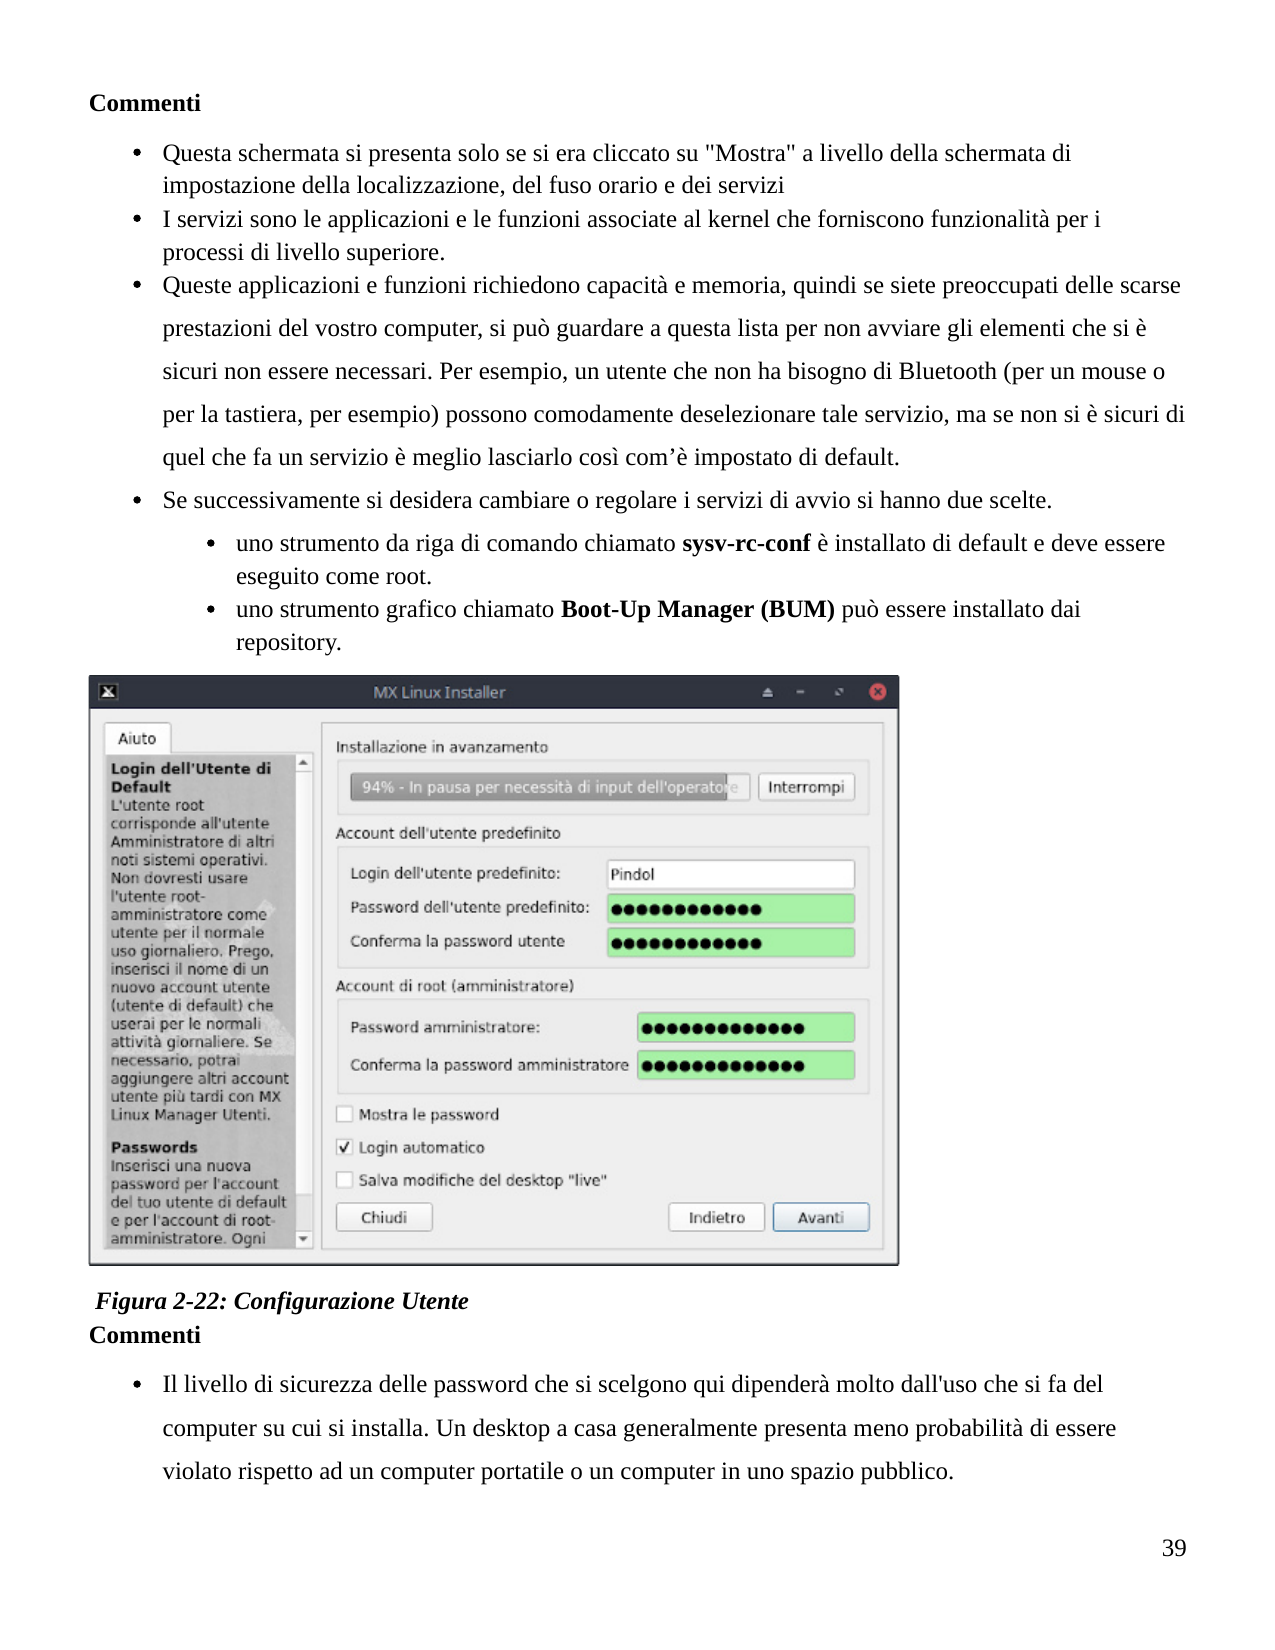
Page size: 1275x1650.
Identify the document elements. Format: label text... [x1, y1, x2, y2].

list Se successivamente si desidera cambiare o regolare i servizi di avvio si hanno due scelte. [133, 485, 1186, 514]
list Questa schermata si presenta solo se si era cliccato su "Mostra" a livello della schermata di impostazione della localizzazione, del fuso orario e dei servizi [133, 138, 1186, 199]
text Commenti [88, 88, 1186, 117]
list uno strumento da riga di comando chiamato sysv-rc-conf è installato di default e deve essere eseguito come root. [206, 528, 1186, 590]
text Figura 2-22: Configurazione Utente [88, 1286, 1186, 1315]
list uno strumento grafico chiamato Boot-Up Manager (BUM) può essere installato dai repository. [206, 594, 1186, 656]
list I servizi sono le applicazioni e le funzioni associate al kernel che forniscono funzionalità per i processi di livello superiore. [133, 204, 1186, 265]
text Commenti [88, 1320, 1186, 1349]
list Il livello di sicurezza delle password che si scelgono qui dipenderà molto dall'uso che si fa del computer su cui si installa. Un desktop a casa generalmente presenta meno probabilità di essere violato rispetto ad un computer portatile o un computer in uno spazio pubblico. [133, 1369, 1186, 1484]
picture [88, 675, 900, 1266]
list Queste applicazioni e funzioni richiedono capacità e memoria, quindi se siete preoccupati delle scarse prestazioni del vostro computer, si può guardare a questa lista per non avviare gli elementi che si è sicuri non essere necessari. Per esempio, un utente che non ha bisogno di Bluetooth (per un mouse o per la tastiera, per esempio) possono comodamente deselezionare tale servizio, ma se non si è sicuri di quel che fa un servizio è meglio lasciarlo così com’è impostato di default. [133, 270, 1186, 471]
